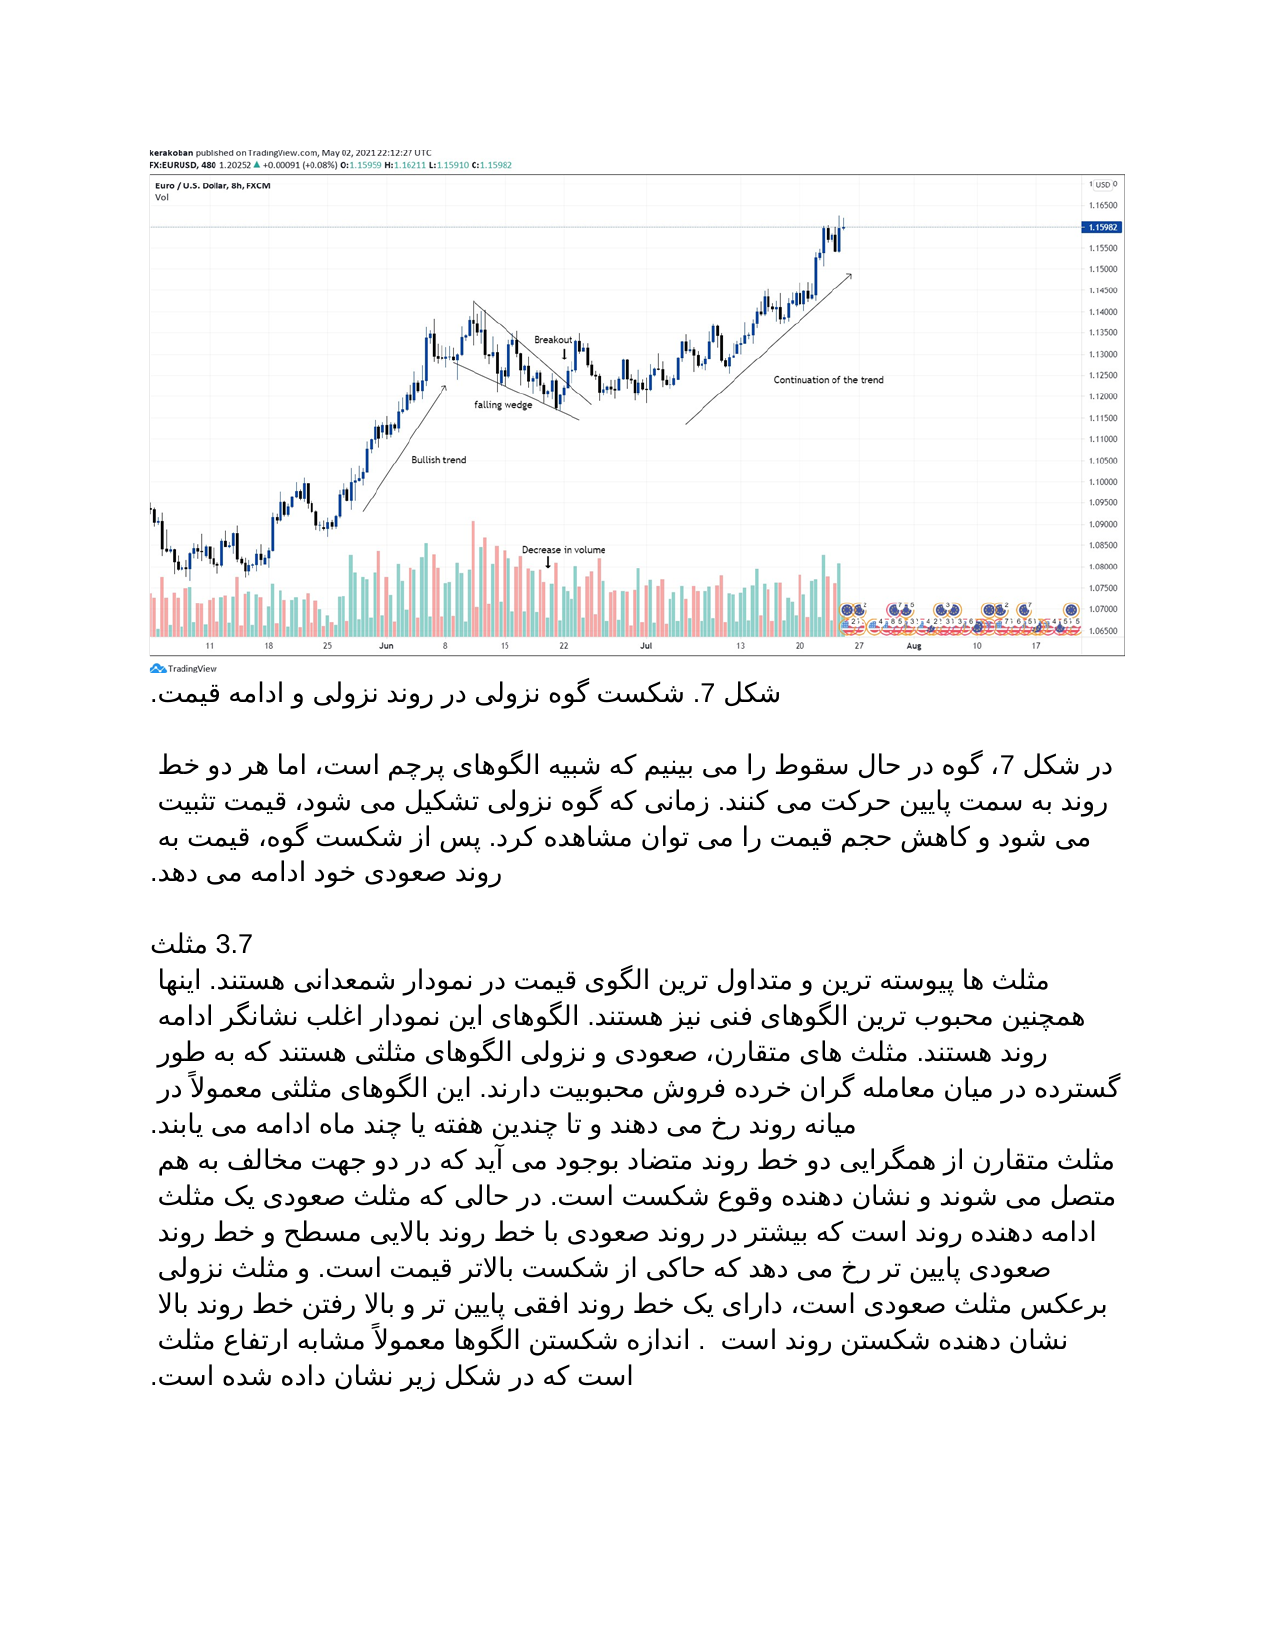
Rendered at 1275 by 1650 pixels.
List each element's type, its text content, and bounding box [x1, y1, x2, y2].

text شکل 7. شکست گوه نزولی در روند نزولی و ادامه قیمت. [150, 677, 1125, 708]
text 3.7 مثلث [150, 928, 1125, 959]
text مثلث ها پیوسته ترین و متداول ترین الگوی قیمت در نمودار شمعدانی هستند. اینها همچنین محبوب ترین الگوهای فنی نیز هستند. الگوهای این نمودار اغلب نشانگر ادامه روند هستند. مثلث های متقارن، صعودی و نزولی الگوهای مثلثی هستند که به طور گسترده در میان معامله گران خرده فروش محبوبیت دارند. این الگوهای مثلثی معمولاً در میانه روند رخ می دهند و تا چندین هفته یا چند ماه ادامه می یابند. [150, 964, 1125, 1139]
text مثلث متقارن از همگرایی دو خط روند متضاد بوجود می آید که در دو جهت مخالف به هم متصل می شوند و نشان دهنده وقوع شکست است. در حالی که مثلث صعودی یک مثلث ادامه دهنده روند است که بیشتر در روند صعودی با خط روند بالایی مسطح و خط روند صعودی پایین تر رخ می دهد که حاکی از شکست بالاتر قیمت است. و مثلث نزولی برعکس مثلث صعودی است، دارای یک خط روند افقی پایین تر و بالا رفتن خط روند بالا نشان دهنده شکستن روند است . اندازه شکستن الگوها معمولاً مشابه ارتفاع مثلث است که در شکل زیر نشان داده شده است. [150, 1144, 1125, 1391]
text در شکل 7، گوه در حال سقوط را می بینیم که شبیه الگوهای پرچم است، اما هر دو خط روند به سمت پایین حرکت می کنند. زمانی که گوه نزولی تشکیل می شود، قیمت تثبیت می شود و کاهش حجم قیمت را می توان مشاهده کرد. پس از شکست گوه، قیمت به روند صعودی خود ادامه می دهد. [150, 749, 1125, 888]
